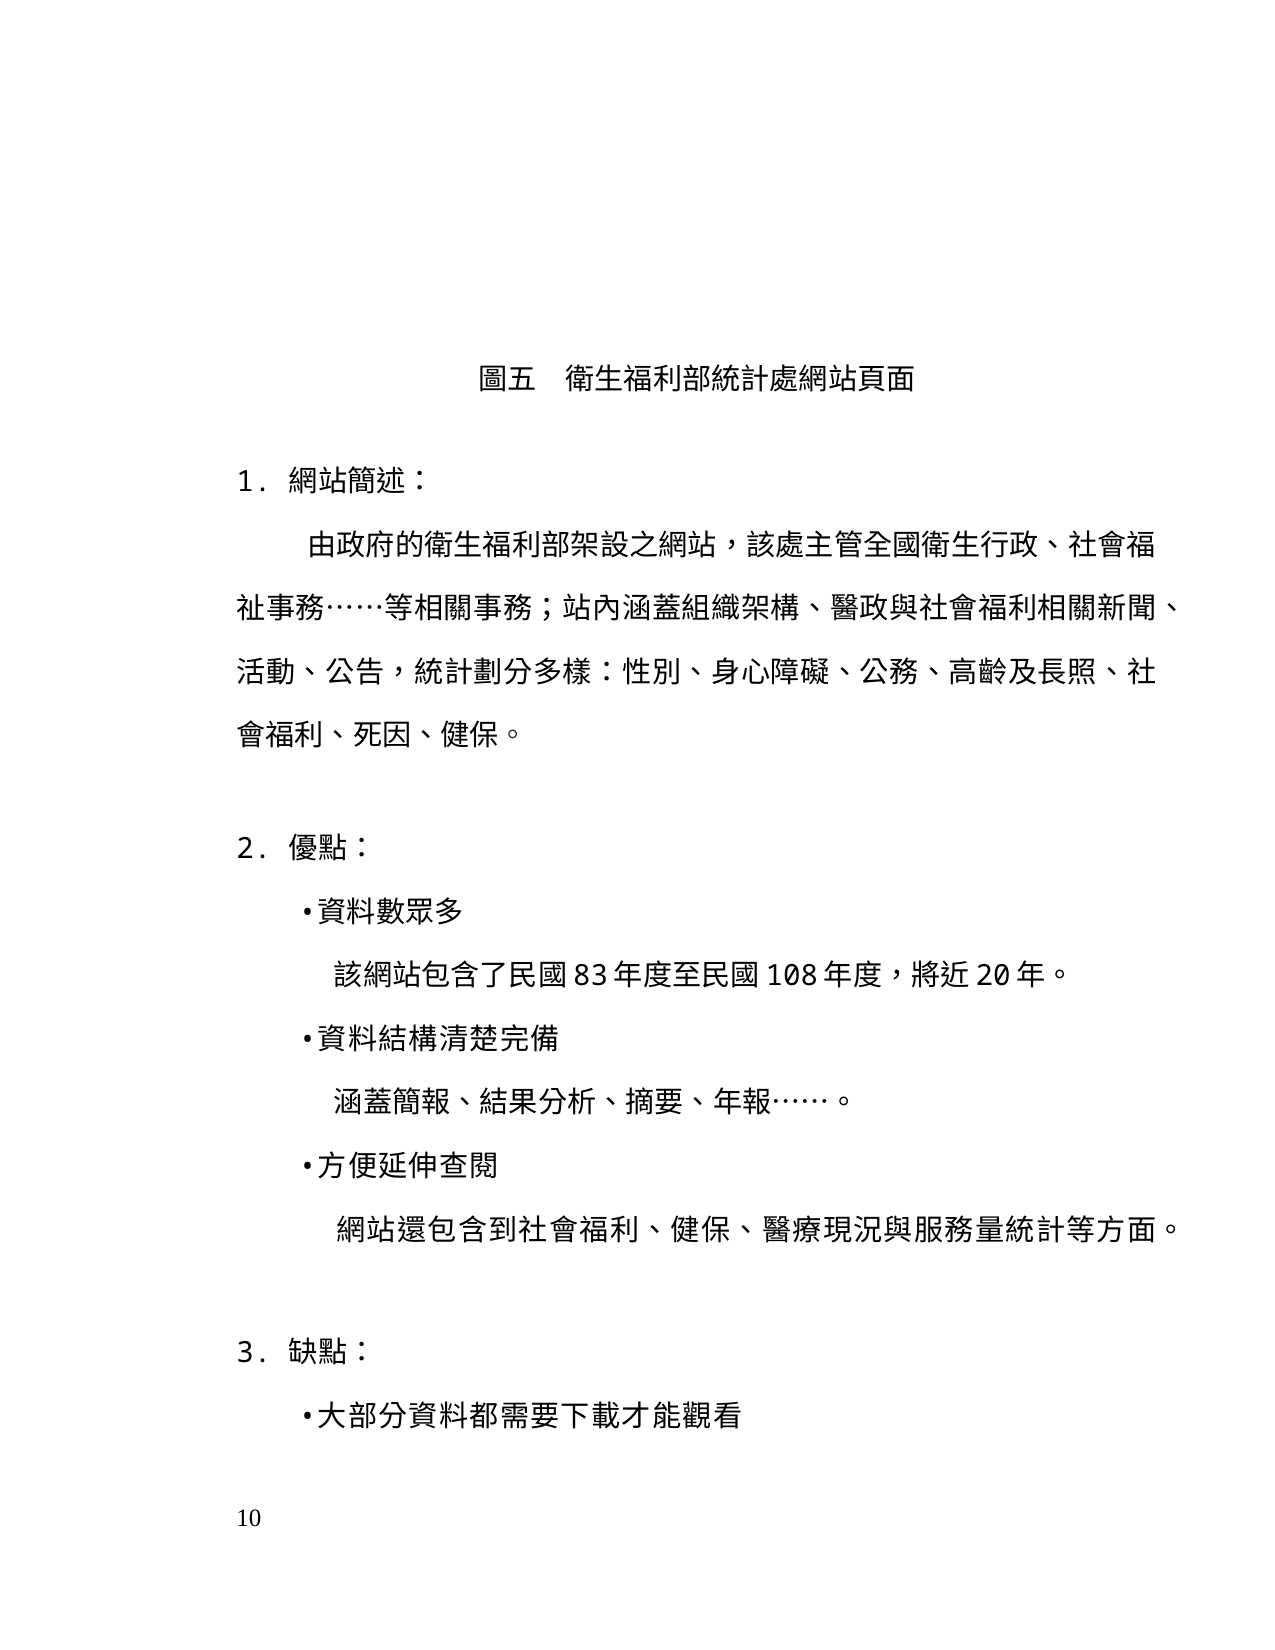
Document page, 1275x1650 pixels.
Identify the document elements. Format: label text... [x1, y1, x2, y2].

text 由政府的衛生福利部架設之網站，該處主管全國衛生行政、社會福祉事務……等相關事務；站內涵蓋組織架構、醫政與社會福利相關新聞、活動、公告，統計劃分多樣：性別、身心障礙、公務、高齡及長照、社會福利、死因、健保。 [236, 521, 1157, 754]
text •大部分資料都需要下載才能觀看 [236, 1393, 1157, 1435]
text 網站還包含到社會福利、健保、醫療現況與服務量統計等方面。 [236, 1206, 1157, 1248]
text 2. 優點： [236, 825, 1157, 867]
text •方便延伸查閱 [236, 1142, 1157, 1185]
text 1. 網站簡述： [236, 458, 1157, 500]
text 該網站包含了民國83年度至民國108年度，將近20年。 [236, 952, 1157, 994]
text •資料數眾多 [236, 888, 1157, 931]
text 圖五 衛生福利部統計處網站頁面 [236, 355, 1157, 398]
text •資料結構清楚完備 [236, 1015, 1157, 1058]
text 涵蓋簡報、結果分析、摘要、年報……。 [236, 1079, 1157, 1121]
text 3. 缺點： [236, 1329, 1157, 1371]
